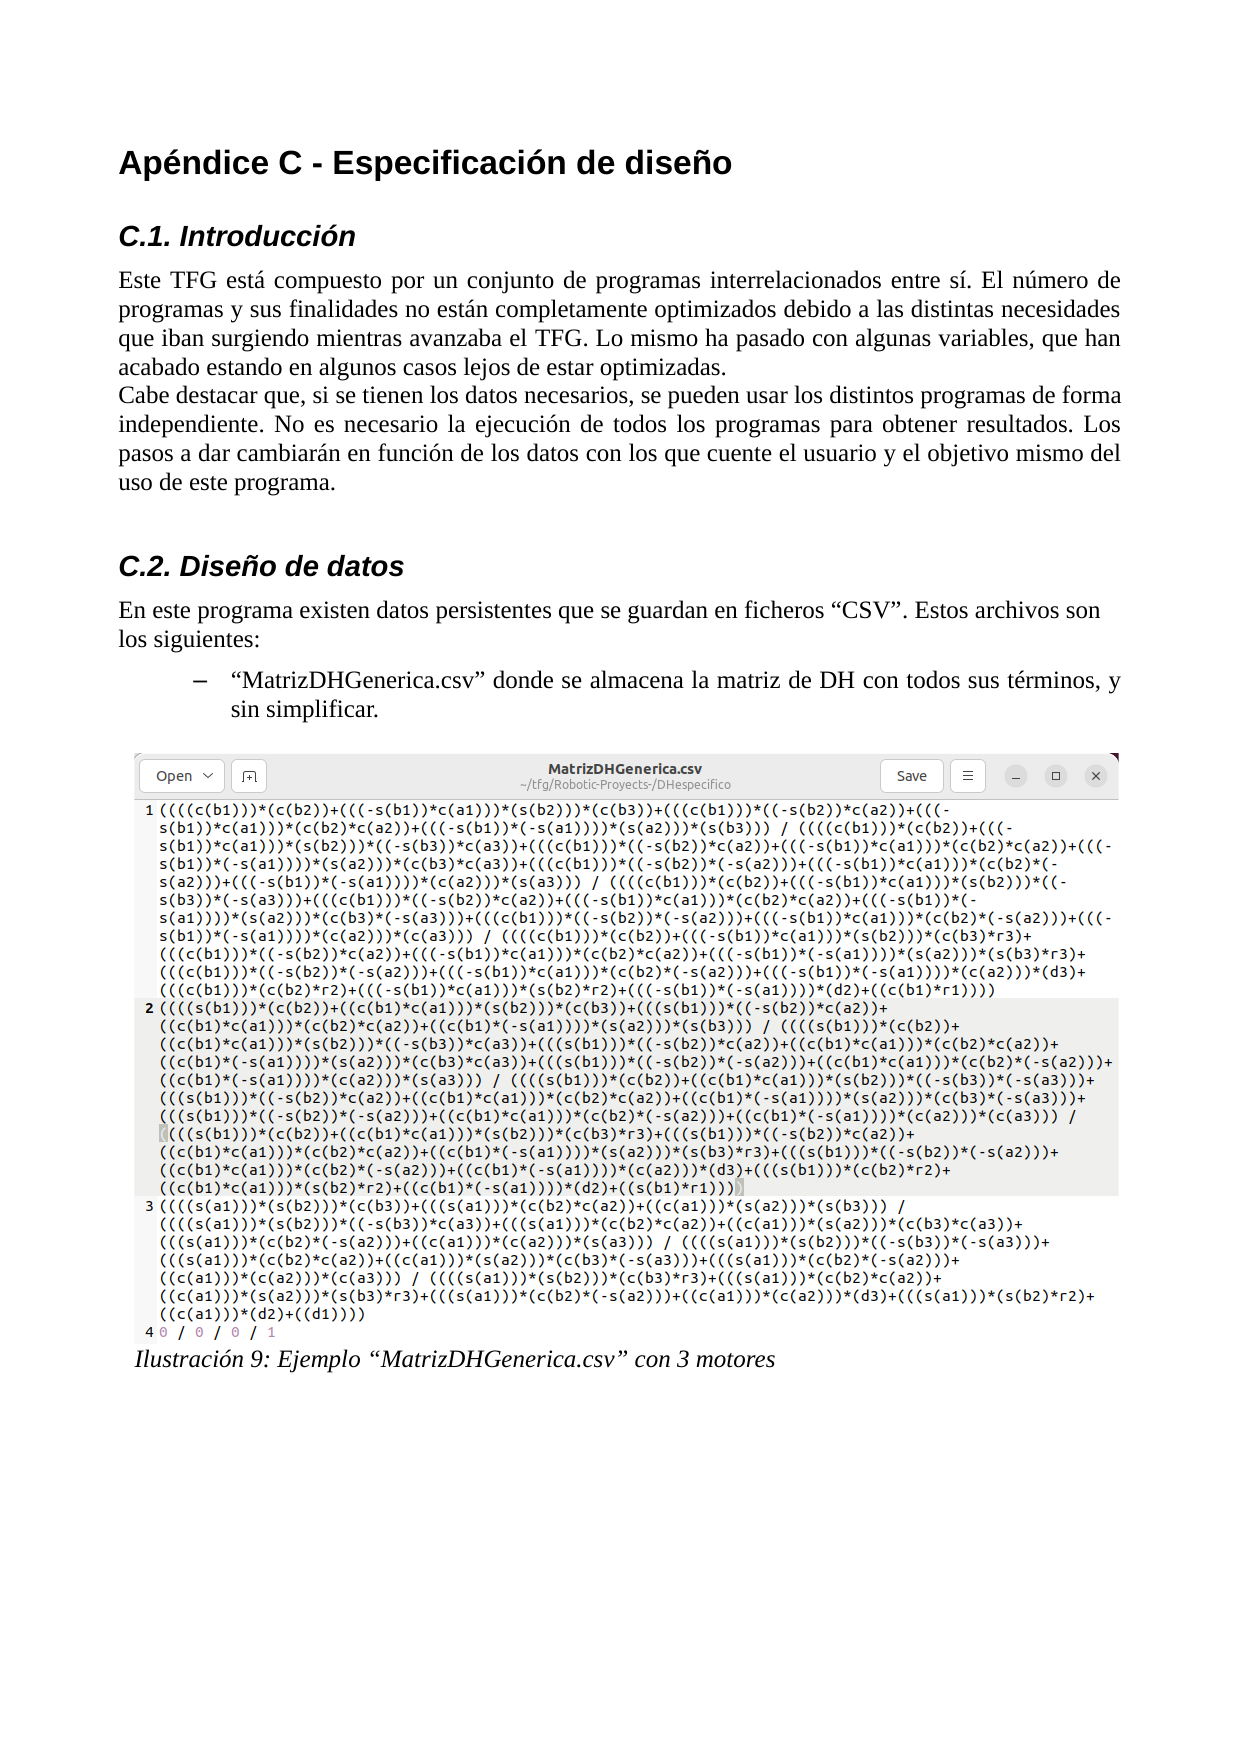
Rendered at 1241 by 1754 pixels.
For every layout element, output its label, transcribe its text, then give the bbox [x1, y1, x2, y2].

subtitle C.2. Diseño de datos [118, 549, 1122, 583]
text En este programa existen datos persistentes que se guardan en ficheros “CSV”. Estos archivos son los siguientes: [118, 595, 1122, 653]
subtitle C.1. Introducción [118, 219, 1122, 253]
text Ilustración 9: Ejemplo “MatrizDHGenerica.csv” con 3 motores [134, 1344, 1119, 1373]
list “MatrizDHGenerica.csv” donde se almacena la matriz de DH con todos sus términos, y sin simplificar. [193, 665, 1122, 723]
subtitle Apéndice C - Especificación de diseño [118, 143, 1122, 182]
text Este TFG está compuesto por un conjunto de programas interrelacionados entre sí. El número de programas y sus finalidades no están completamente optimizados debido a las distintas necesidades que iban surgiendo mientras avanzaba el TFG. Lo mismo ha pasado con algunas variables, que han acabado estando en algunos casos lejos de estar optimizadas. [118, 265, 1122, 380]
text Cabe destacar que, si se tienen los datos necesarios, se pueden usar los distintos programas de forma independiente. No es necesario la ejecución de todos los programas para obtener resultados. Los pasos a dar cambiarán en función de los datos con los que cuente el usuario y el objetivo mismo del uso de este programa. [118, 380, 1122, 495]
